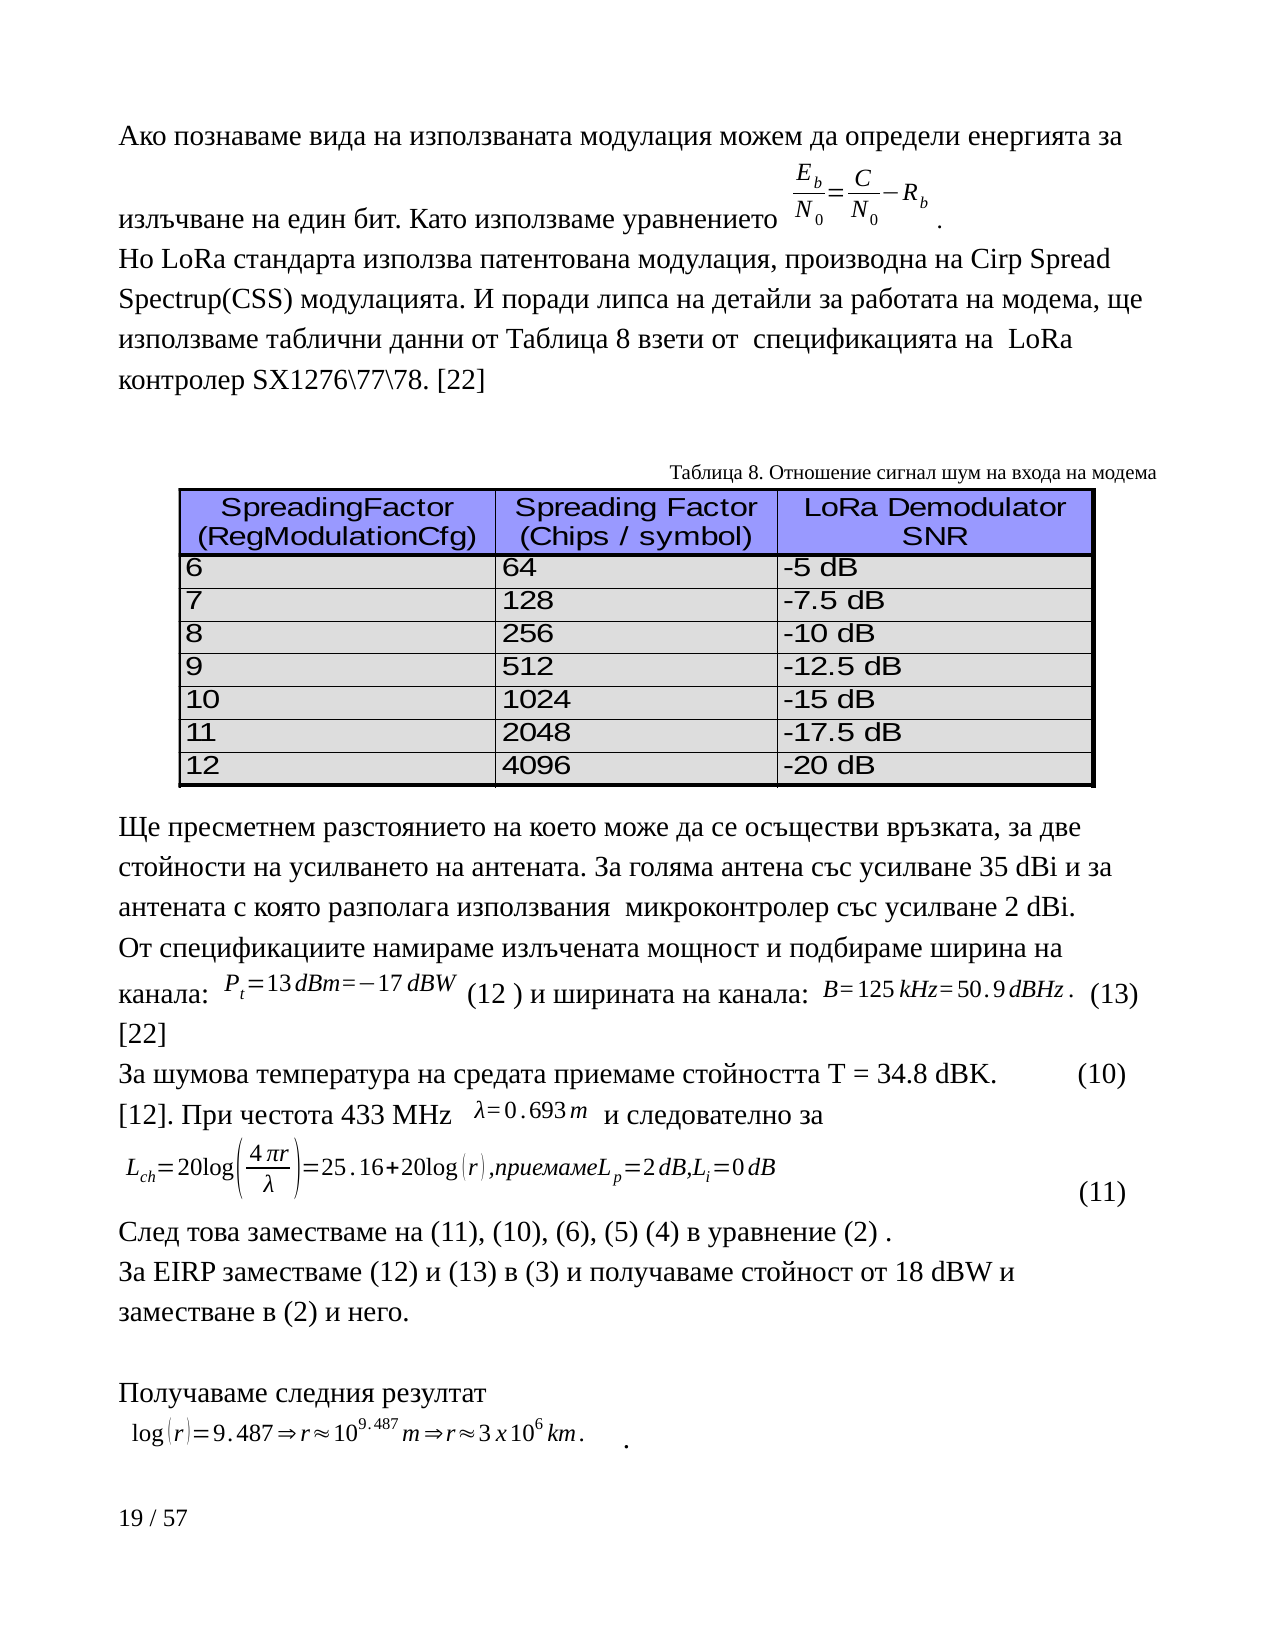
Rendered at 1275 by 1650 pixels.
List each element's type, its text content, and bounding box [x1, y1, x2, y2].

text От спецификациите намираме излъчената мощност и подбираме ширина на канала: (12 ) и ширината на канала: (13)[22] [118, 930, 1157, 1049]
text За шумова температура на средата приемаме стойността Т = 34.8 dBK. (10) [118, 1056, 1157, 1090]
text [12]. При честота 433 MHz и следователно за (11) [118, 1096, 1157, 1207]
text Ще пресметнем разстоянието на което може да се осъществи връзката, за две стойности на усилването на антената. За голяма антена със усилване 35 dBi и за антената с която разполага използвания микроконтролер със усилване 2 dBi. [118, 809, 1157, 923]
text . [118, 1415, 1157, 1454]
text Получаваме следния резултат [118, 1375, 1157, 1408]
text За EIRP заместваме (12) и (13) в (3) и получаваме стойност от 18 dBW и заместване в (2) и него. [118, 1254, 1157, 1328]
text Но LoRa стандарта използва патентована модулация, производна на Cirp Spread Spectrup(CSS) модулацията. И поради липса на детайли за работата на модема, ще използваме таблични данни от Таблица 8 взети от спецификацията на LoRa контролер SX1276\77\78. [22] [118, 241, 1157, 395]
text След това заместваме на (11), (10), (6), (5) (4) в уравнение (2) . [118, 1214, 1157, 1247]
text Ако познаваме вида на използваната модулация можем да определи енергията за излъчване на един бит. Като използваме уравнението . [118, 118, 1157, 234]
text Таблица 8. Отношение сигнал шум на входа на модема [118, 460, 1157, 484]
